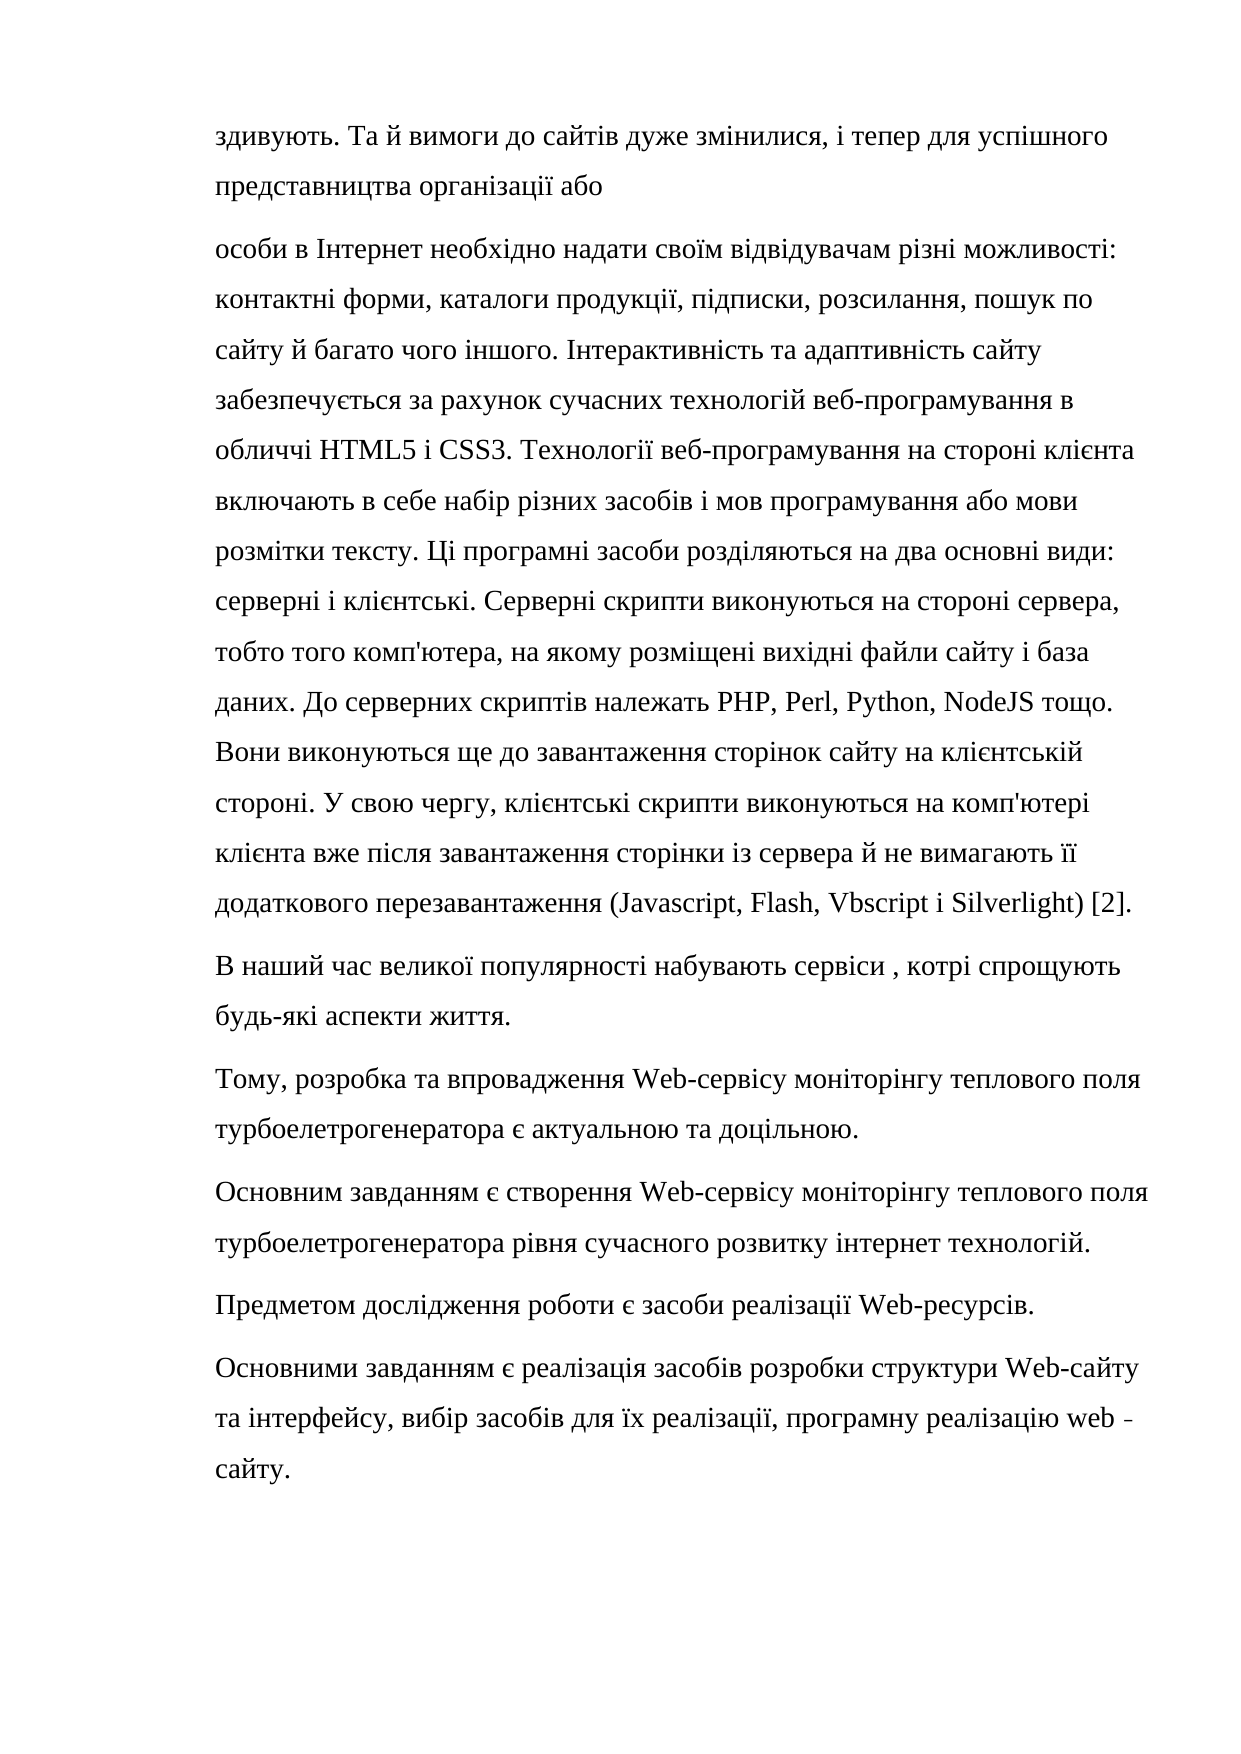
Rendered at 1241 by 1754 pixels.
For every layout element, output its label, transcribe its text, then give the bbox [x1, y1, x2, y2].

text Основним завданням є створення Web-сервісу моніторінгу теплового поля турбоелетрогенератора рівня сучасного розвитку інтернет технологій. [215, 1174, 1152, 1258]
text Предметом дослідження роботи є засоби реалізації Web-ресурсів. [215, 1287, 1152, 1321]
text Основними завданням є реалізація засобів розробки структури Web-сайту та інтерфейсу, вибір засобів для їх реалізації, програмну реалізацію web – сайту. [215, 1350, 1152, 1484]
text особи в Інтернет необхідно надати своїм відвідувачам різні можливості: контактні форми, каталоги продукції, підписки, розсилання, пошук по сайту й багато чого іншого. Інтерактивність та адаптивність сайту забезпечується за рахунок сучасних технологій веб-програмування в обличчі HTML5 і CSS3. Технології веб-програмування на стороні клієнта включають в себе набір різних засобів і мов програмування або мови розмітки тексту. Ці програмні засоби розділяються на два основні види: серверні і клієнтські. Серверні скрипти виконуються на стороні сервера, тобто того комп'ютера, на якому розміщені вихідні файли сайту і база даних. До серверних скриптів належать PHP, Perl, Python, NodeJS тощо. Вони виконуються ще до завантаження сторінок сайту на клієнтській стороні. У свою чергу, клієнтські скрипти виконуються на комп'ютері клієнта вже після завантаження сторінки із сервера й не вимагають її додаткового перезавантаження (Javascript, Flash, Vbscript і Silverlight) [2]. [215, 231, 1152, 919]
text здивують. Та й вимоги до сайтів дуже змінилися, і тепер для успішного представництва організації або [215, 118, 1152, 202]
text В наший час великої популярності набувають сервіси , котрі спрощують будь-які аспекти життя. [215, 948, 1152, 1032]
text Тому, розробка та впровадження Web-сервісу моніторінгу теплового поля турбоелетрогенератора є актуальною та доцільною. [215, 1061, 1152, 1145]
